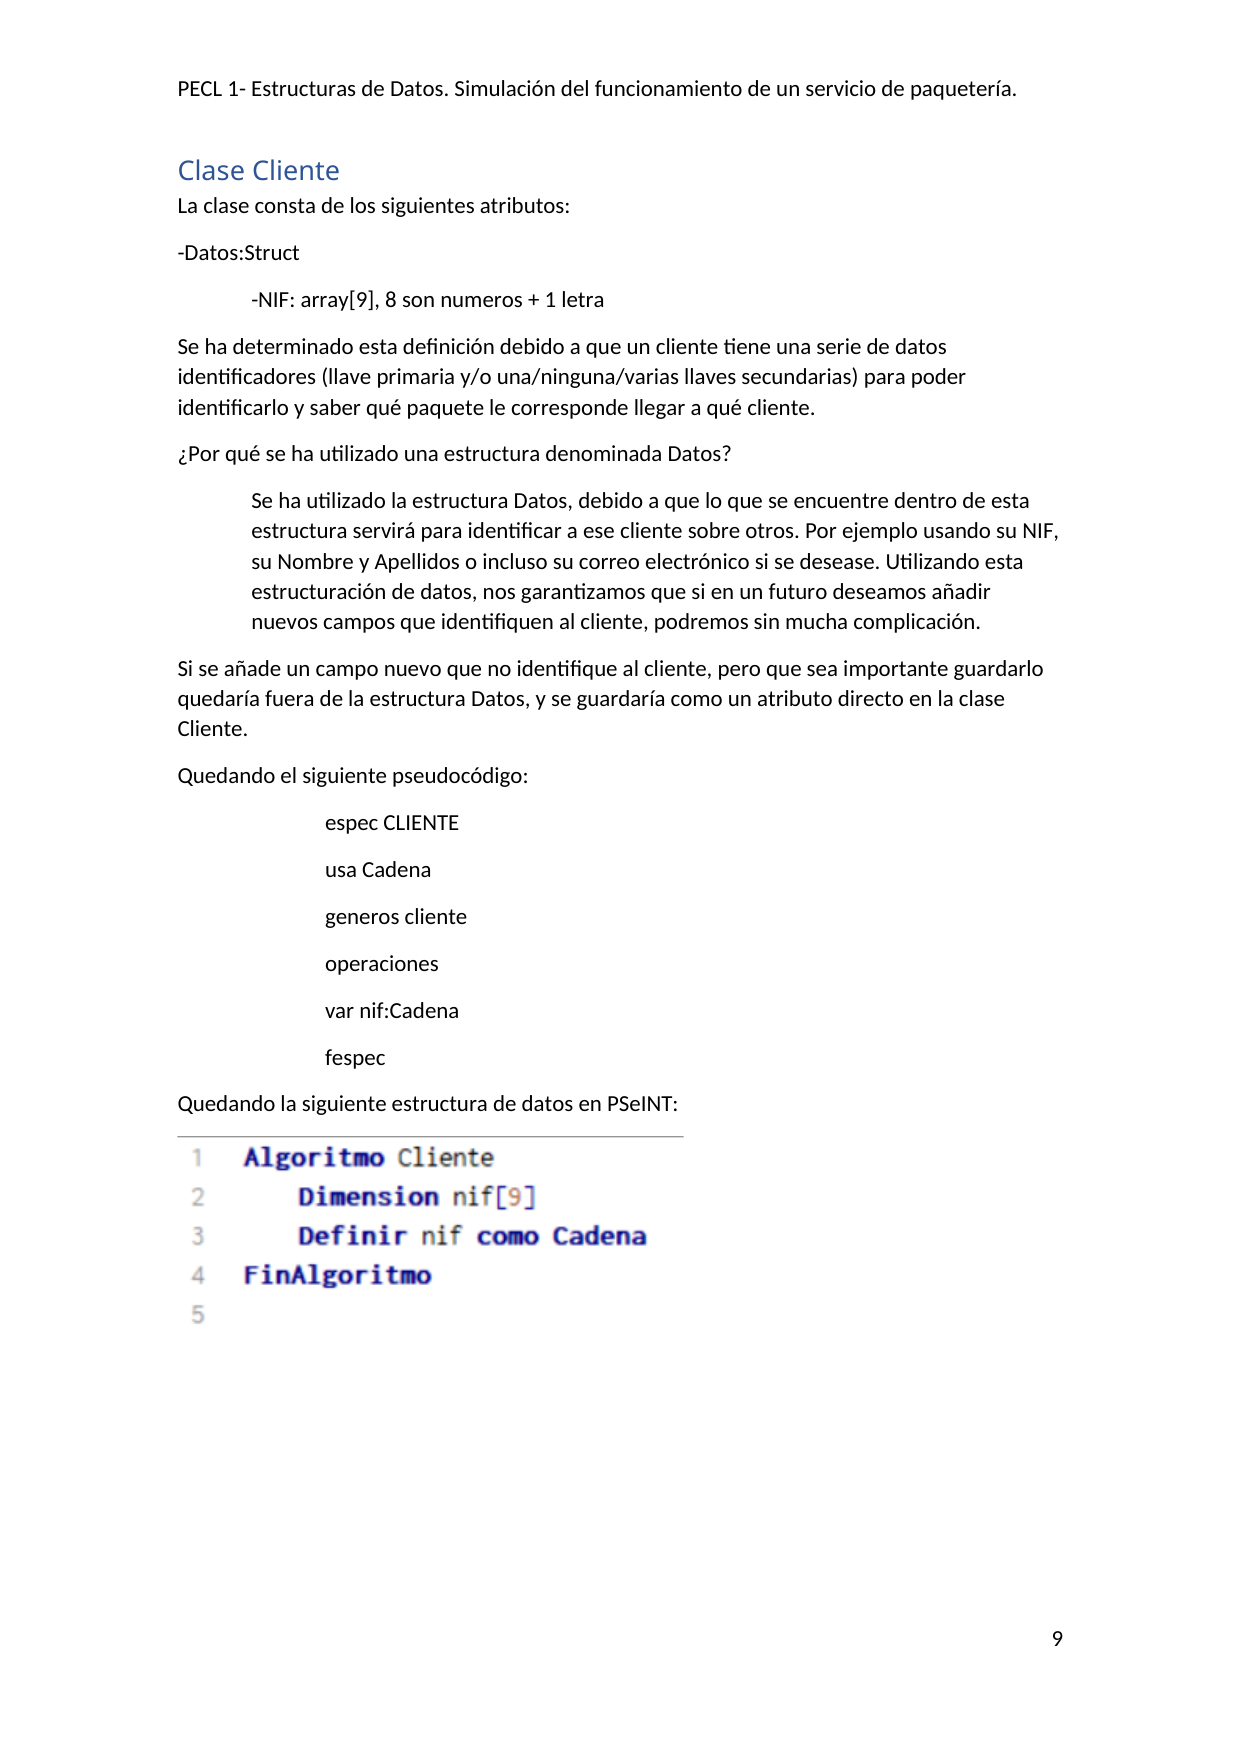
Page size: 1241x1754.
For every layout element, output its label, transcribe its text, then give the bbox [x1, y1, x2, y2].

text -Datos:Struct [177, 238, 1063, 266]
subtitle Clase Cliente [177, 152, 1063, 189]
text Se ha utilizado la estructura Datos, debido a que lo que se encuentre dentro de esta estructura servirá para identificar a ese cliente sobre otros. Por ejemplo usando su NIF, su Nombre y Apellidos o incluso su correo electrónico si se desease. Utilizando esta estructuración de datos, nos garantizamos que si en un futuro deseamos añadir nuevos campos que identifiquen al cliente, podremos sin mucha complicación. [251, 486, 1063, 635]
text espec CLIENTE [325, 808, 1063, 836]
text Quedando el siguiente pseudocódigo: [177, 761, 1063, 789]
text Se ha determinado esta definición debido a que un cliente tiene una serie de datos identificadores (llave primaria y/o una/ninguna/varias llaves secundarias) para poder identificarlo y saber qué paquete le corresponde llegar a qué cliente. [177, 332, 1063, 421]
text fespec [325, 1043, 1063, 1071]
text ¿Por qué se ha utilizado una estructura denominada Datos? [177, 439, 1063, 467]
text var nif:Cadena [325, 996, 1063, 1024]
text usa Cadena [325, 855, 1063, 883]
text La clase consta de los siguientes atributos: [177, 192, 1063, 219]
text operaciones [325, 949, 1063, 977]
text generos cliente [325, 902, 1063, 930]
text -NIF: array[9], 8 son numeros + 1 letra [177, 285, 1063, 313]
text Quedando la siguiente estructura de datos en PSeINT: [177, 1089, 1063, 1117]
picture [177, 1136, 684, 1354]
text Si se añade un campo nuevo que no identifique al cliente, pero que sea importante guardarlo quedaría fuera de la estructura Datos, y se guardaría como un atributo directo en la clase Cliente. [177, 654, 1063, 742]
